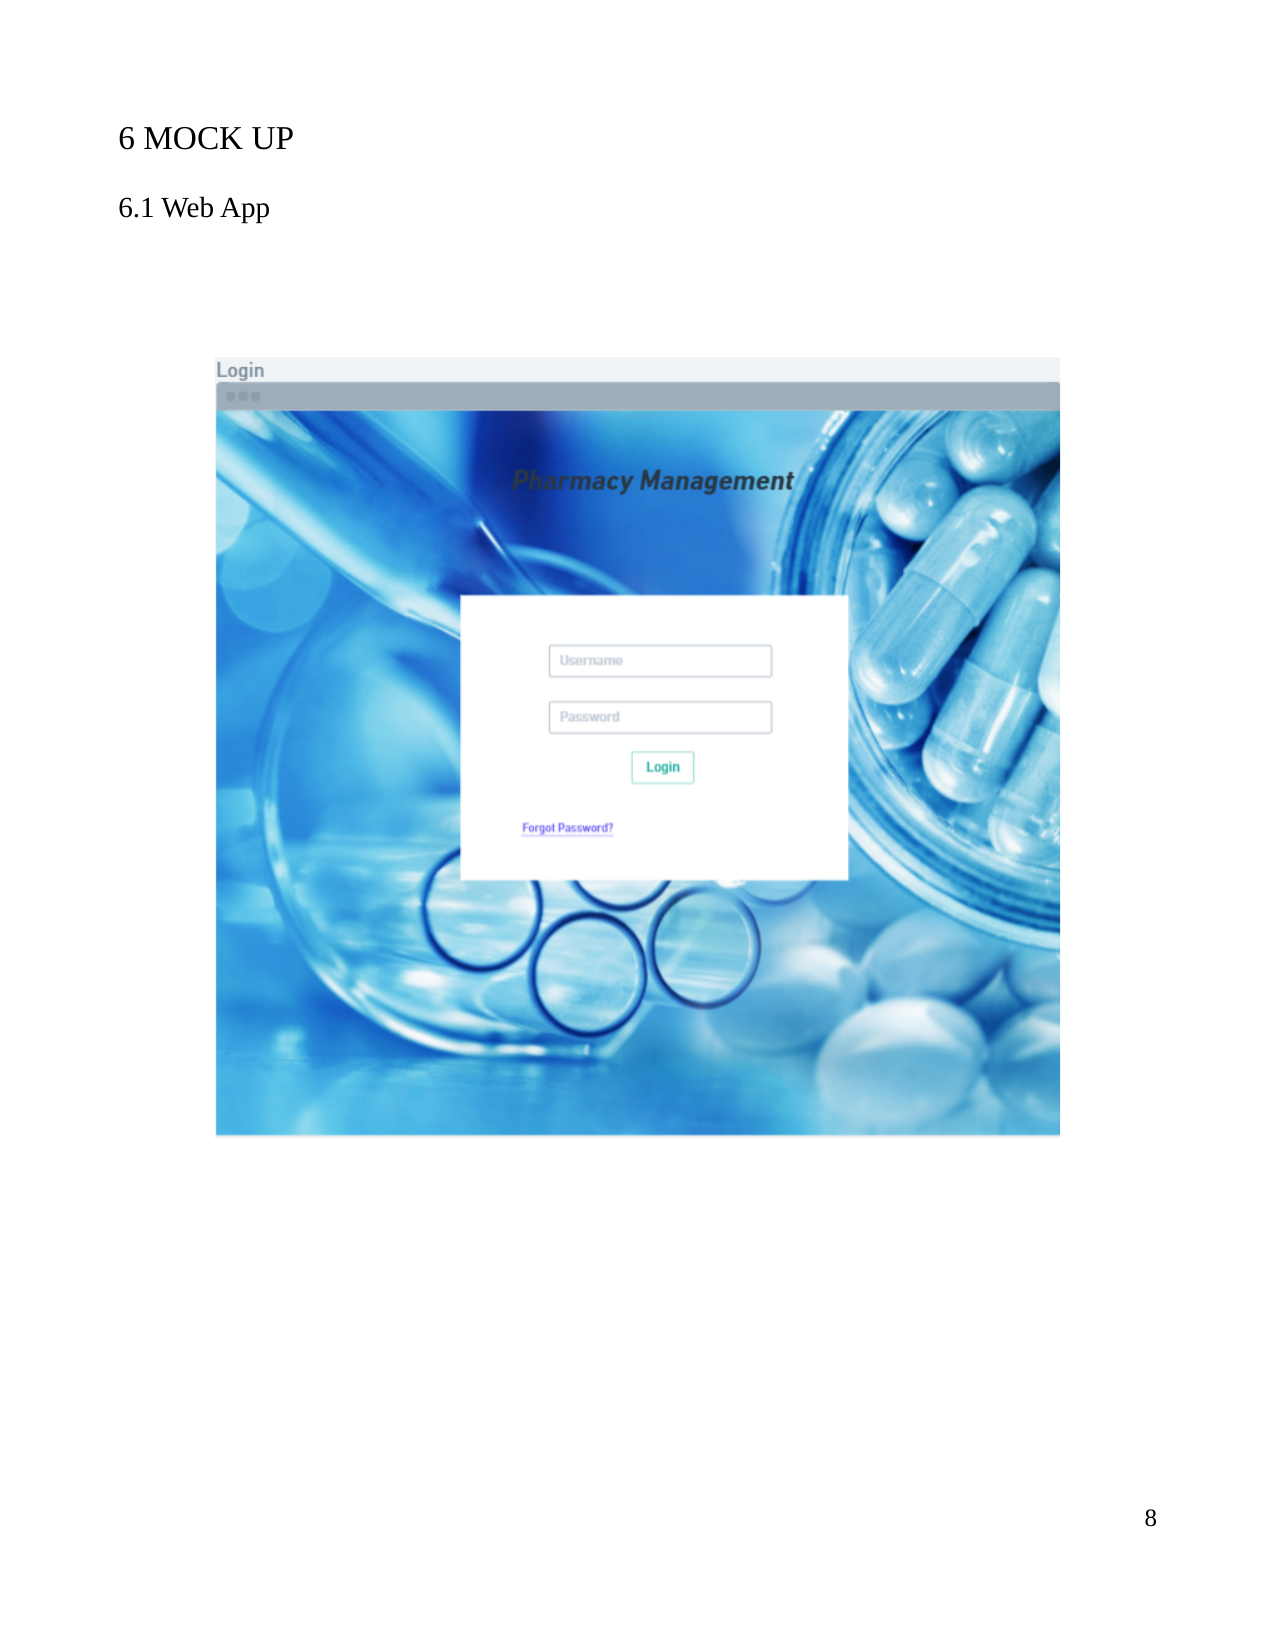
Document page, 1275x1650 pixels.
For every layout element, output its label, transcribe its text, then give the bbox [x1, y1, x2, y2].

text 6 MOCK UP [118, 118, 1157, 156]
text 6.1 Web App [118, 190, 1157, 223]
picture [215, 357, 1060, 1138]
